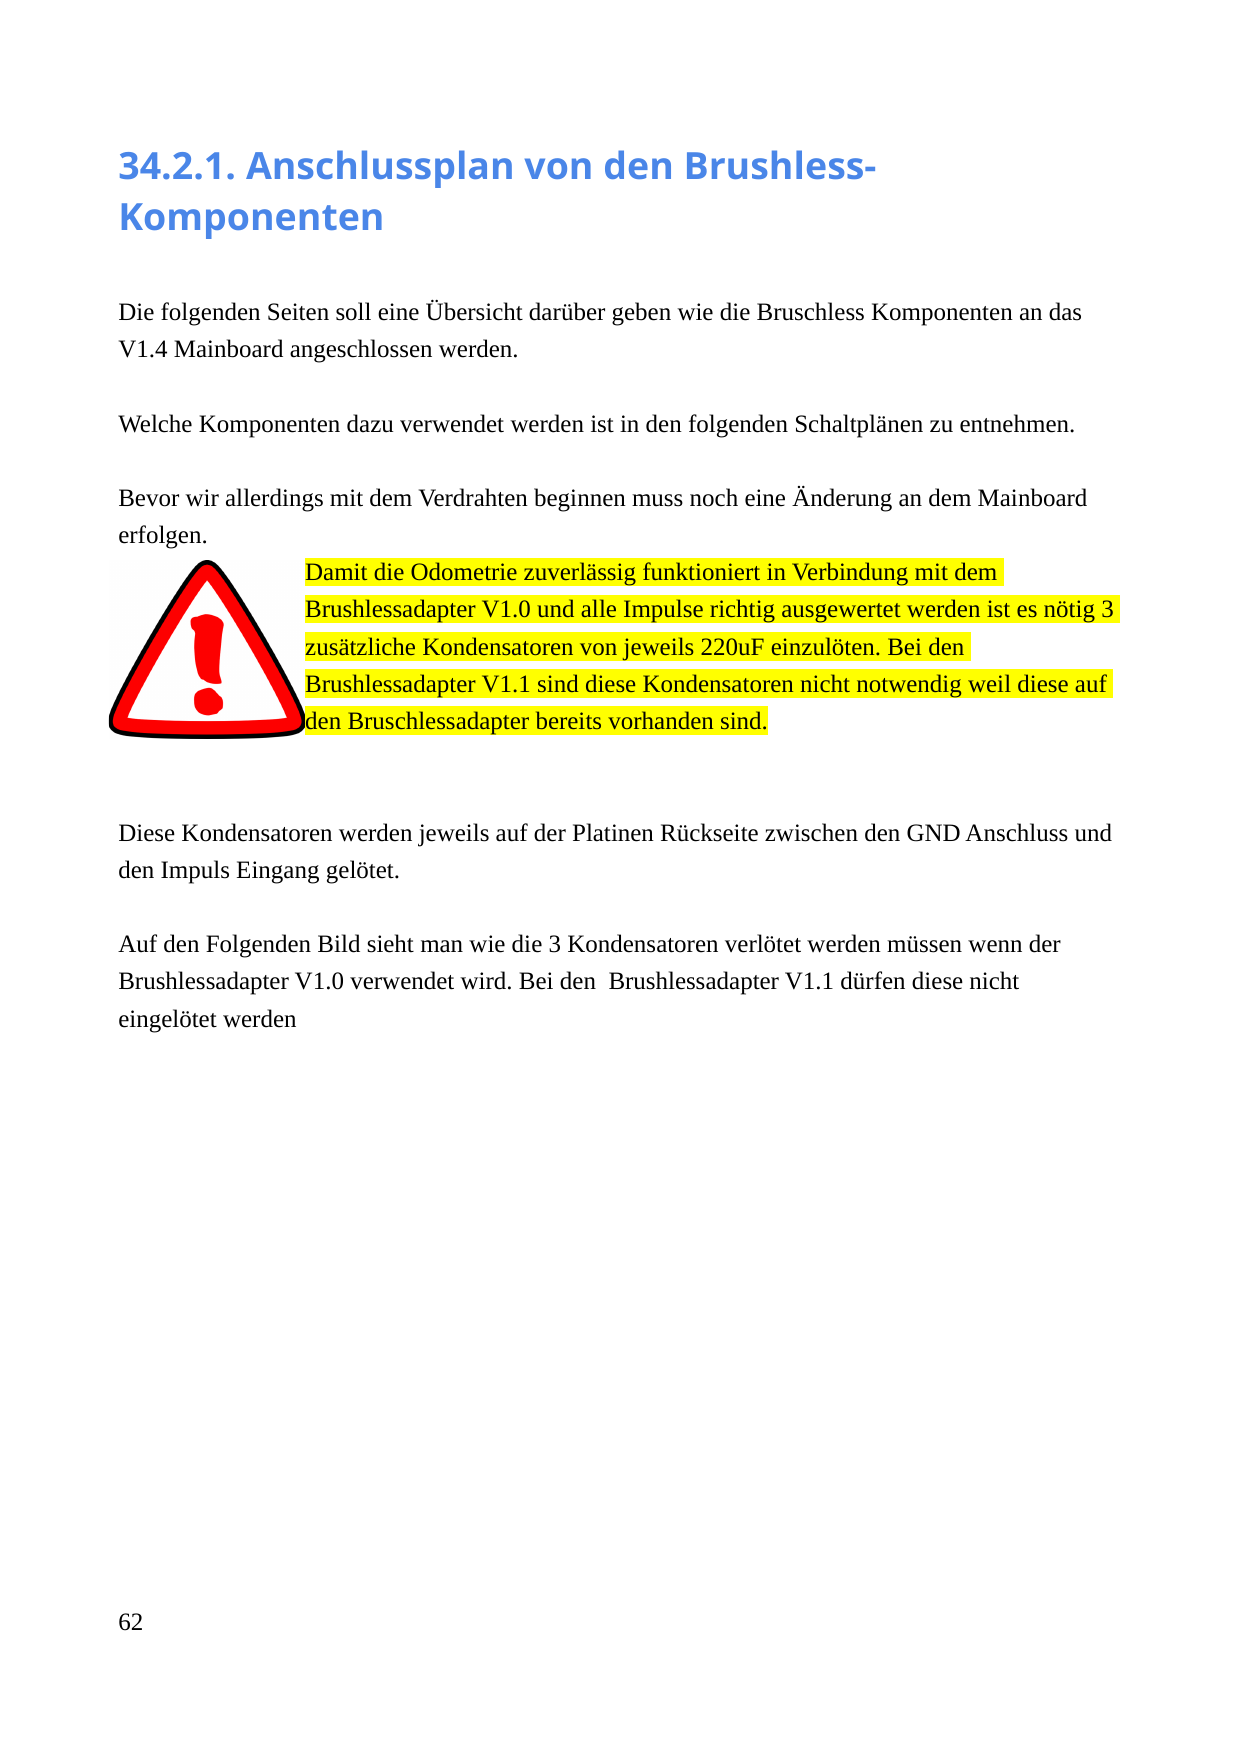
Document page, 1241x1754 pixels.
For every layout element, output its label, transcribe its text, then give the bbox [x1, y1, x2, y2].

picture [108, 560, 305, 739]
text Die folgenden Seiten soll eine Übersicht darüber geben wie die Bruschless Komponenten an das V1.4 Mainboard angeschlossen werden. Welche Komponenten dazu verwendet werden ist in den folgenden Schaltplänen zu entnehmen. Bevor wir allerdings mit dem Verdrahten beginnen muss noch eine Änderung an dem Mainboard erfolgen. Damit die Odometrie zuverlässig funktioniert in Verbindung mit dem Brushlessadapter V1.0 und alle Impulse richtig ausgewertet werden ist es nötig 3 zusätzliche Kondensatoren von jeweils 220uF einzulöten. Bei den Brushlessadapter V1.1 sind diese Kondensatoren nicht notwendig weil diese auf den Bruschlessadapter bereits vorhanden sind. Diese Kondensatoren werden jeweils auf der Platinen Rückseite zwischen den GND Anschluss und den Impuls Eingang gelötet. Auf den Folgenden Bild sieht man wie die 3 Kondensatoren verlötet werden müssen wenn der Brushlessadapter V1.0 verwendet wird. Bei den Brushlessadapter V1.1 dürfen diese nicht eingelötet werden [118, 253, 1122, 1034]
subtitle 34.2.1. Anschlussplan von den Brushless-Komponenten [118, 139, 1122, 241]
